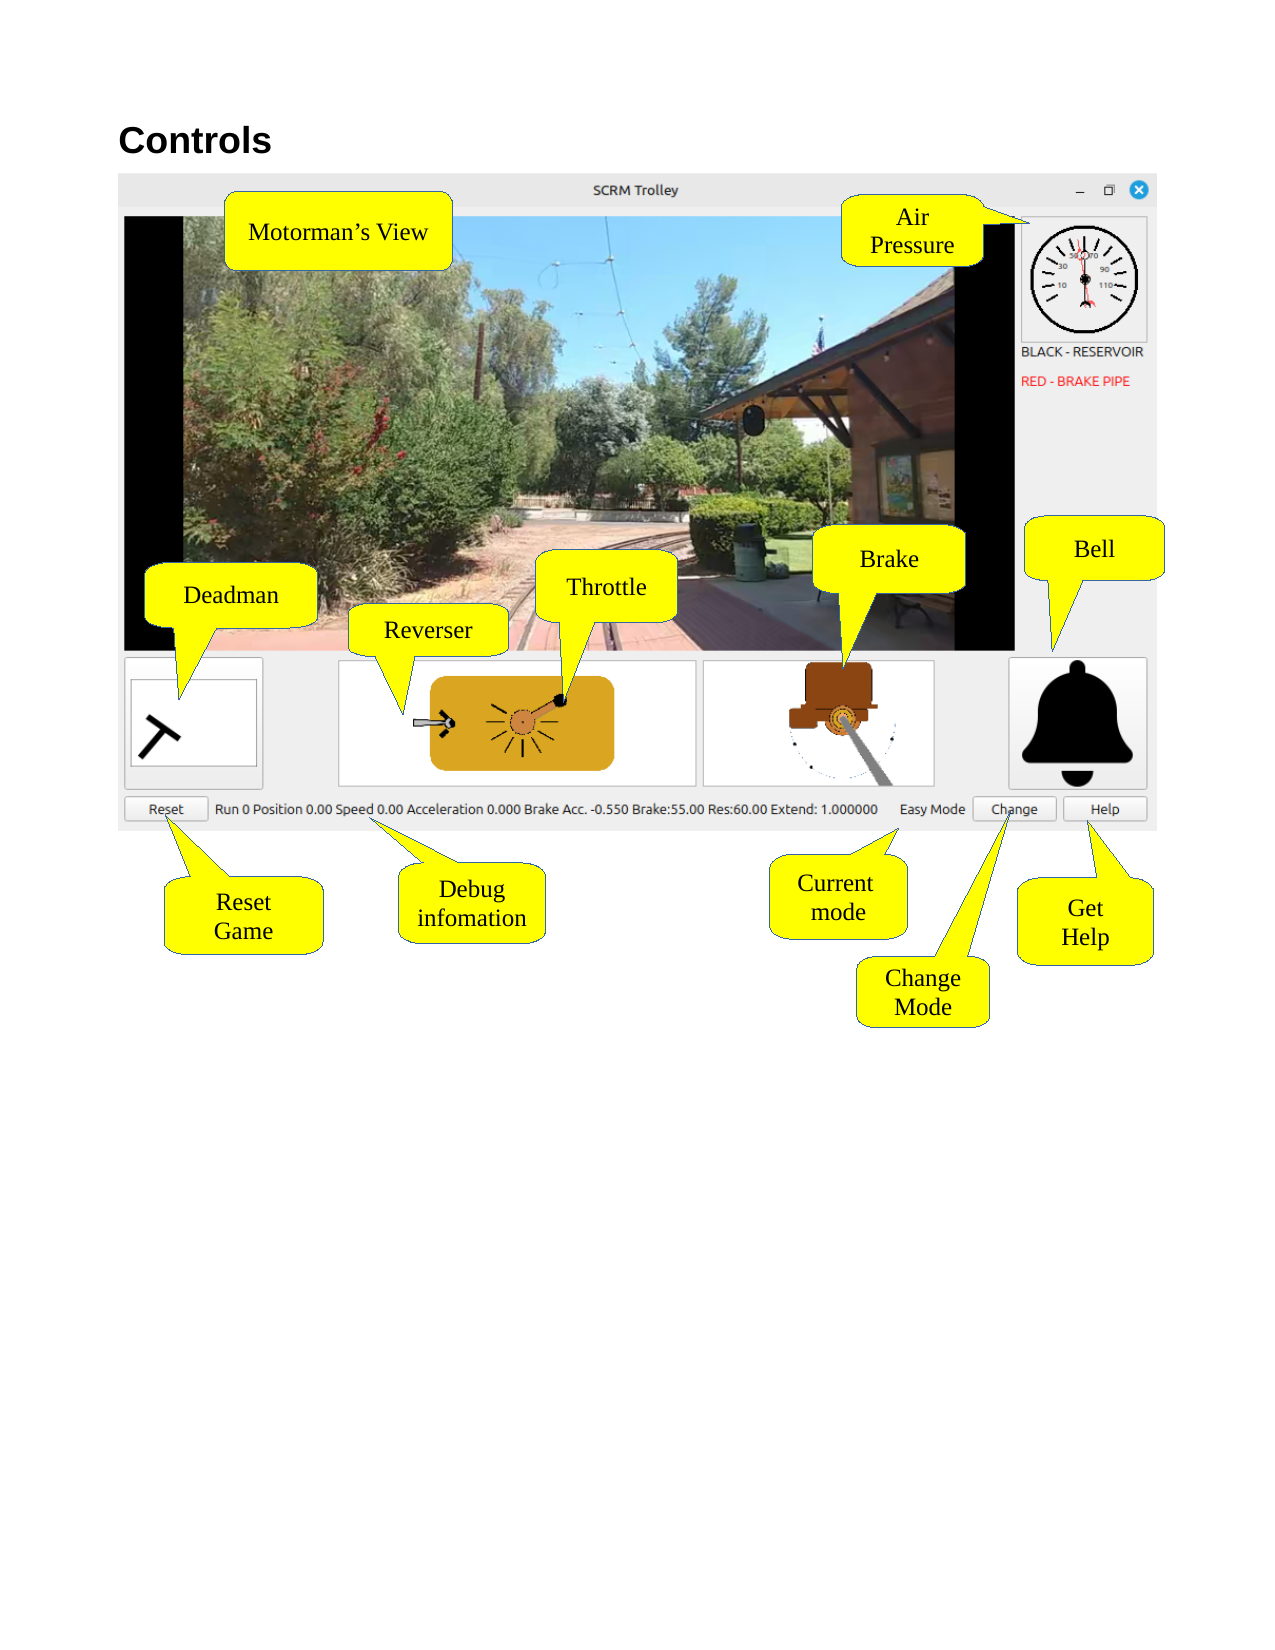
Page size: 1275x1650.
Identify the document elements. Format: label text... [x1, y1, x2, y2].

subtitle Controls [118, 118, 1157, 161]
picture [118, 173, 1157, 831]
